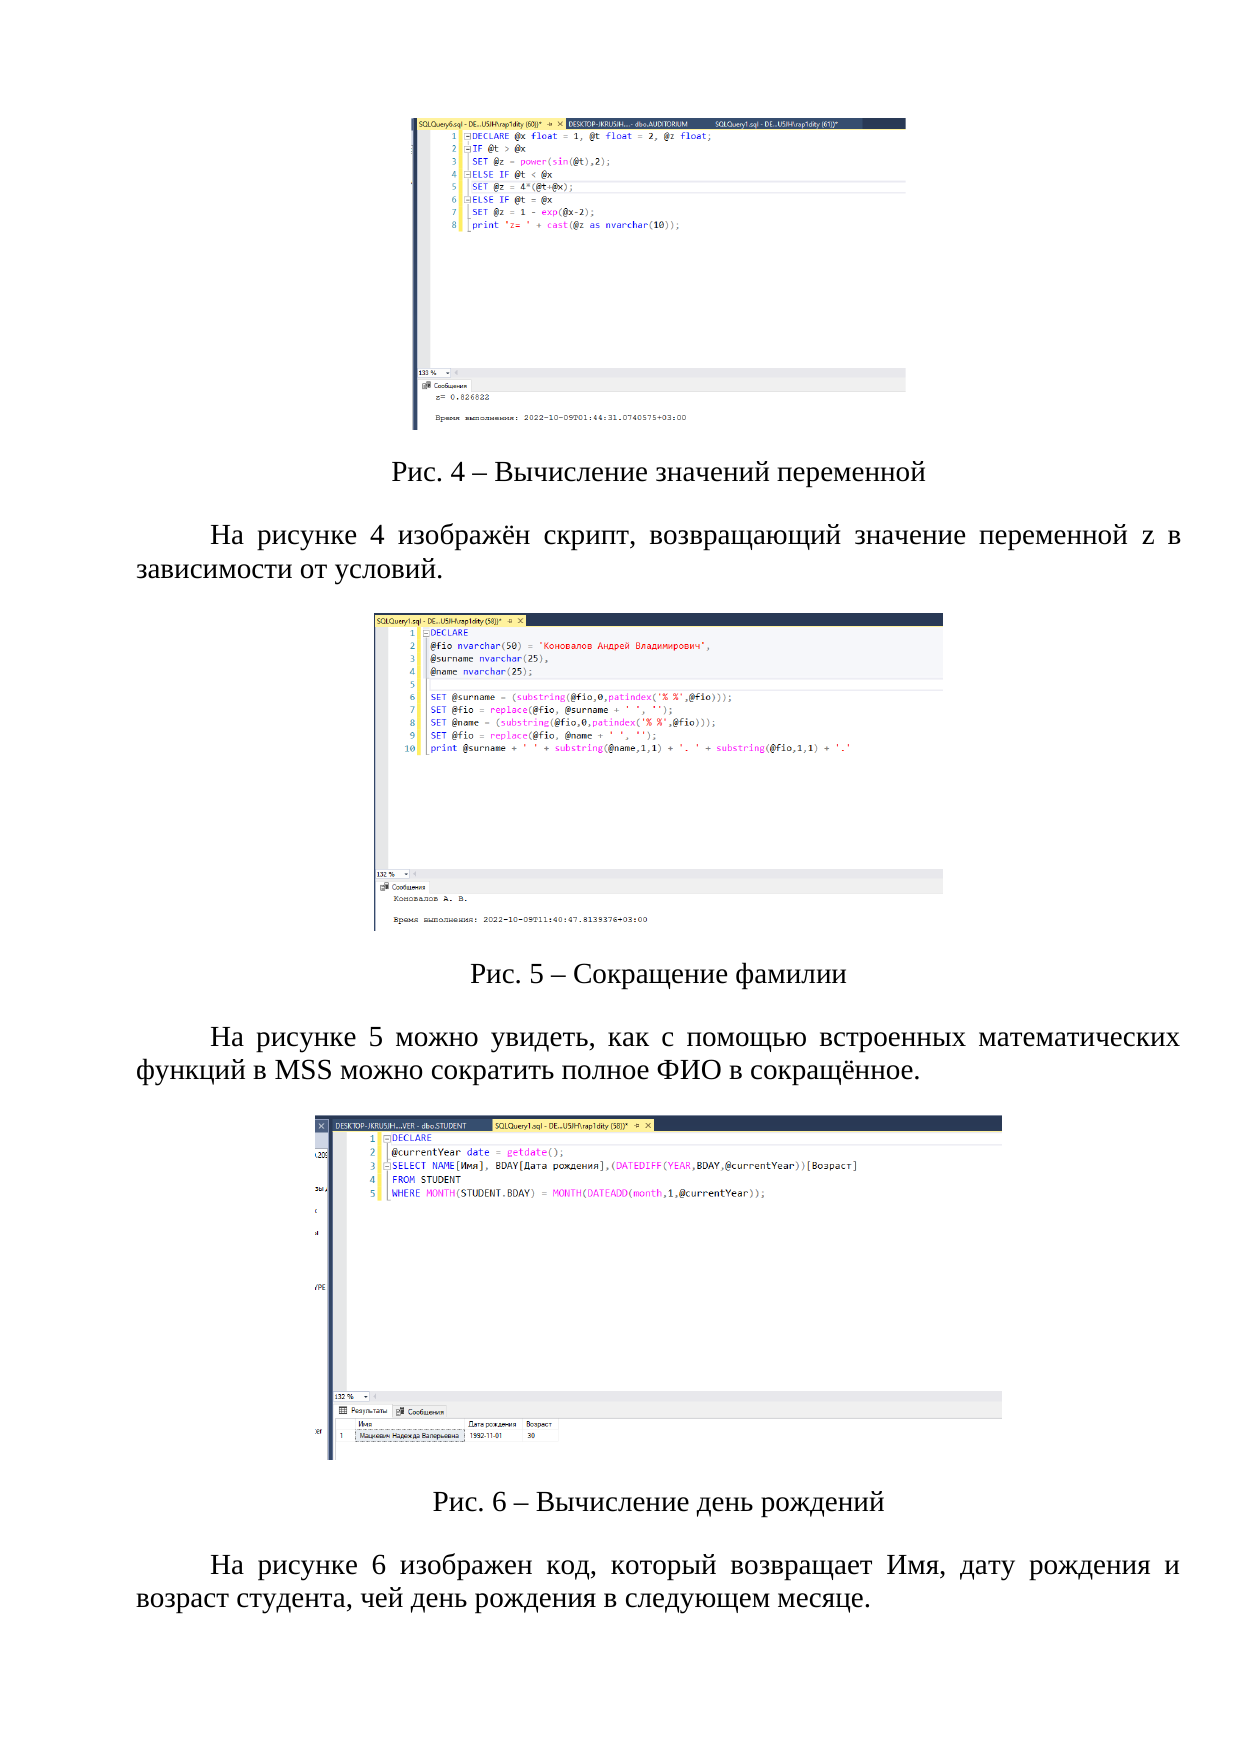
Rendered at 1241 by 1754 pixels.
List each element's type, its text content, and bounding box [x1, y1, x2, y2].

picture [374, 613, 943, 931]
text Рис. 6 – Вычисление день рождений [136, 1484, 1181, 1518]
picture [411, 118, 906, 430]
text Рис. 5 – Сокращение фамилии [136, 956, 1181, 989]
text На рисунке 6 изображен код, который возвращает Имя, дату рождения и возраст студента, чей день рождения в следующем месяце. [136, 1547, 1181, 1614]
text На рисунке 5 можно увидеть, как с помощью встроенных математических функций в MSS можно сократить полное ФИО в сокращённое. [136, 1019, 1181, 1086]
text Рис. 4 – Вычисление значений переменной [136, 454, 1181, 488]
text На рисунке 4 изображён скрипт, возвращающий значение переменной z в зависимости от условий. [136, 517, 1181, 584]
picture [315, 1115, 1002, 1460]
